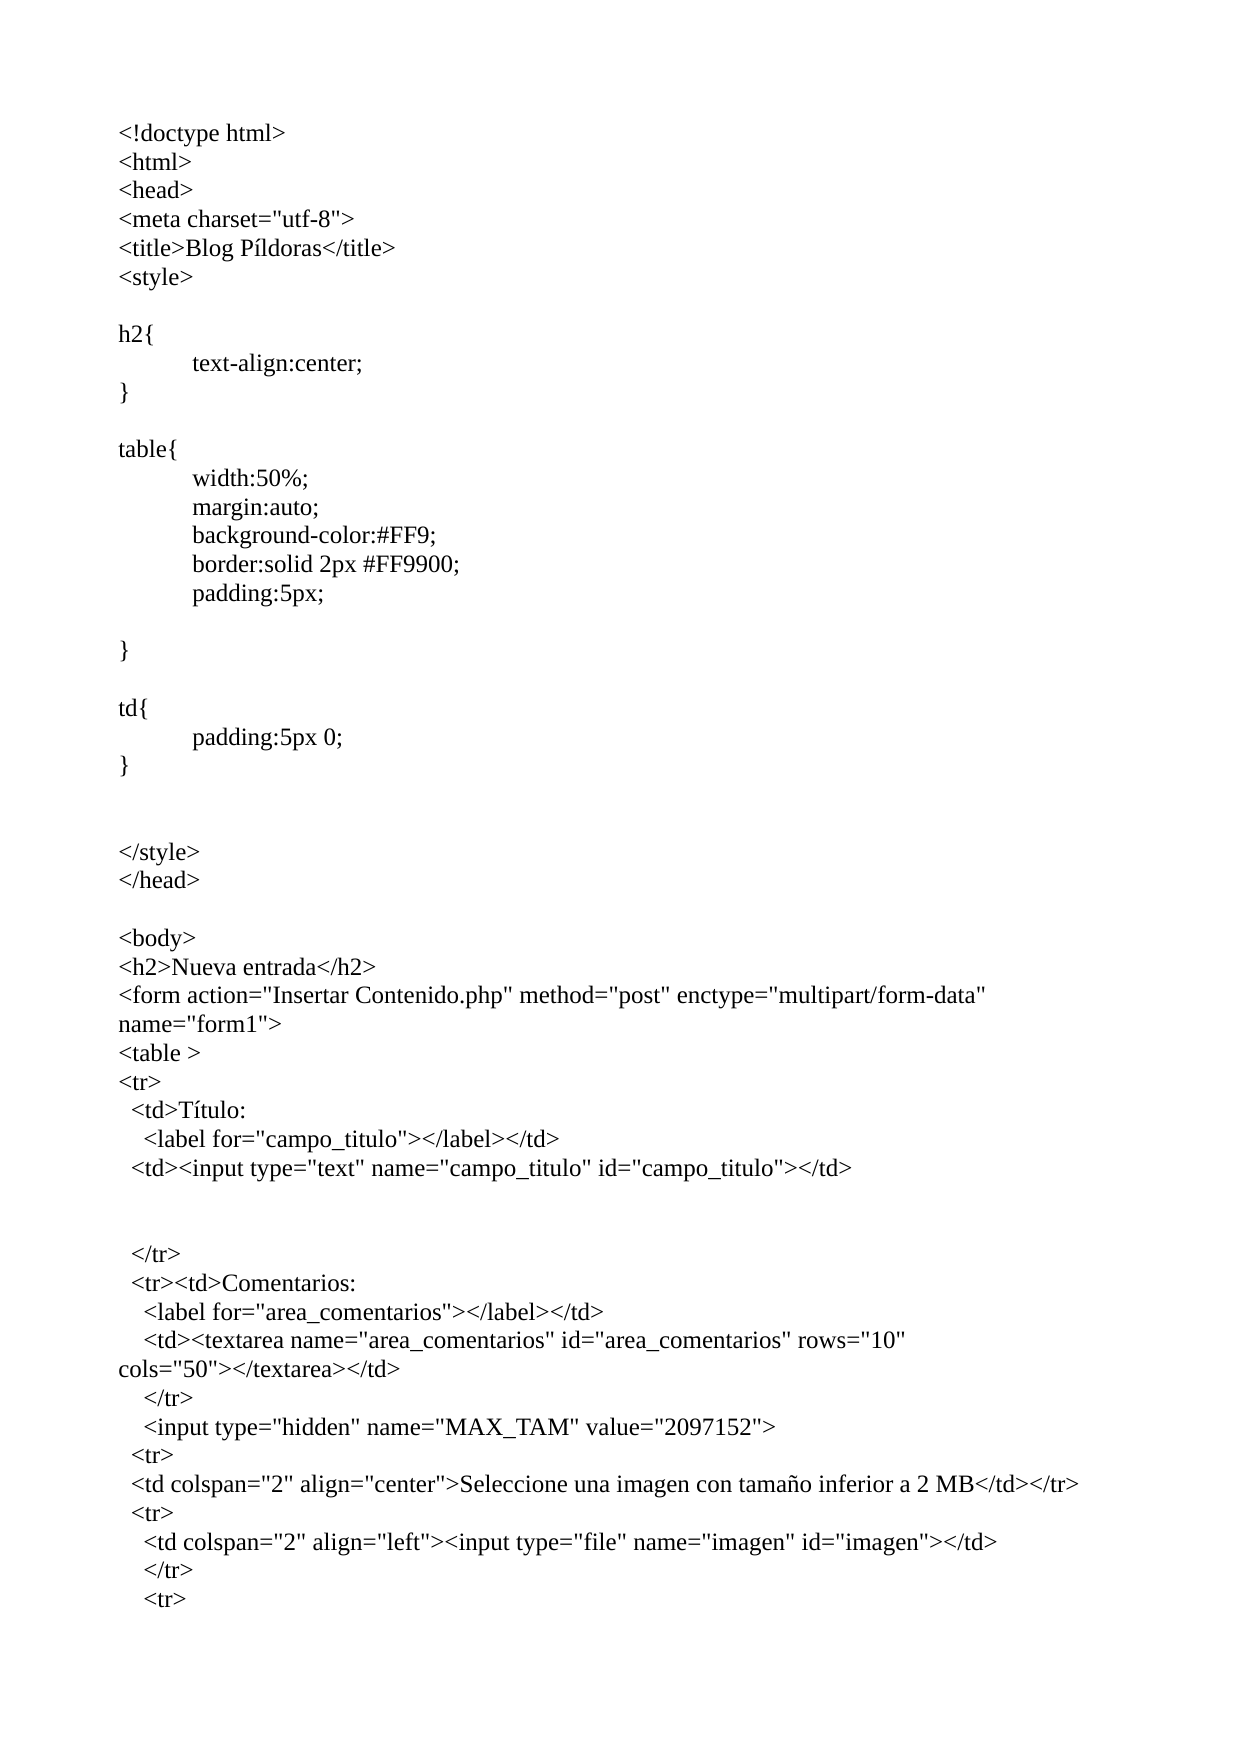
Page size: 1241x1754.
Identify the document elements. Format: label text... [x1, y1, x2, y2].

text </tr> [118, 1239, 1122, 1268]
text <table > [118, 1038, 1122, 1067]
text <td>Título: [118, 1096, 1122, 1124]
text <td colspan="2" align="center">Seleccione una imagen con tamaño inferior a 2 MB</td></tr> [118, 1469, 1122, 1498]
text <head> [118, 176, 1122, 204]
text <tr><td>Comentarios: [118, 1268, 1122, 1297]
text <style> [118, 262, 1122, 291]
text <meta charset="utf-8"> [118, 204, 1122, 233]
text } [118, 751, 1122, 779]
text <tr> [118, 1584, 1122, 1613]
text <input type="hidden" name="MAX_TAM" value="2097152"> [118, 1412, 1122, 1441]
text width:50%; [118, 463, 1122, 492]
text background-color:#FF9; [118, 521, 1122, 549]
text border:solid 2px #FF9900; [118, 549, 1122, 578]
text <tr> [118, 1441, 1122, 1469]
text <html> [118, 147, 1122, 176]
text </style> [118, 837, 1122, 866]
text margin:auto; [118, 492, 1122, 521]
text <body> [118, 923, 1122, 952]
text <td colspan="2" align="left"><input type="file" name="imagen" id="imagen"></td> [118, 1527, 1122, 1556]
text text-align:center; [118, 348, 1122, 377]
text <title>Blog Píldoras</title> [118, 233, 1122, 262]
text padding:5px 0; [118, 722, 1122, 751]
text td{ [118, 693, 1122, 722]
text </head> [118, 866, 1122, 894]
text <td><input type="text" name="campo_titulo" id="campo_titulo"></td> [118, 1153, 1122, 1182]
text <label for="campo_titulo"></label></td> [118, 1124, 1122, 1153]
text } [118, 636, 1122, 664]
text h2{ [118, 319, 1122, 348]
text <tr> [118, 1498, 1122, 1527]
text </tr> [118, 1383, 1122, 1412]
text table{ [118, 434, 1122, 463]
text </tr> [118, 1556, 1122, 1584]
text <td><textarea name="area_comentarios" id="area_comentarios" rows="10" cols="50"></textarea></td> [118, 1326, 1122, 1383]
text padding:5px; [118, 578, 1122, 607]
text <h2>Nueva entrada</h2> [118, 952, 1122, 981]
text <!doctype html> [118, 118, 1122, 147]
text } [118, 377, 1122, 406]
text <label for="area_comentarios"></label></td> [118, 1297, 1122, 1326]
text <tr> [118, 1067, 1122, 1096]
text <form action="Insertar Contenido.php" method="post" enctype="multipart/form-data" name="form1"> [118, 981, 1122, 1038]
